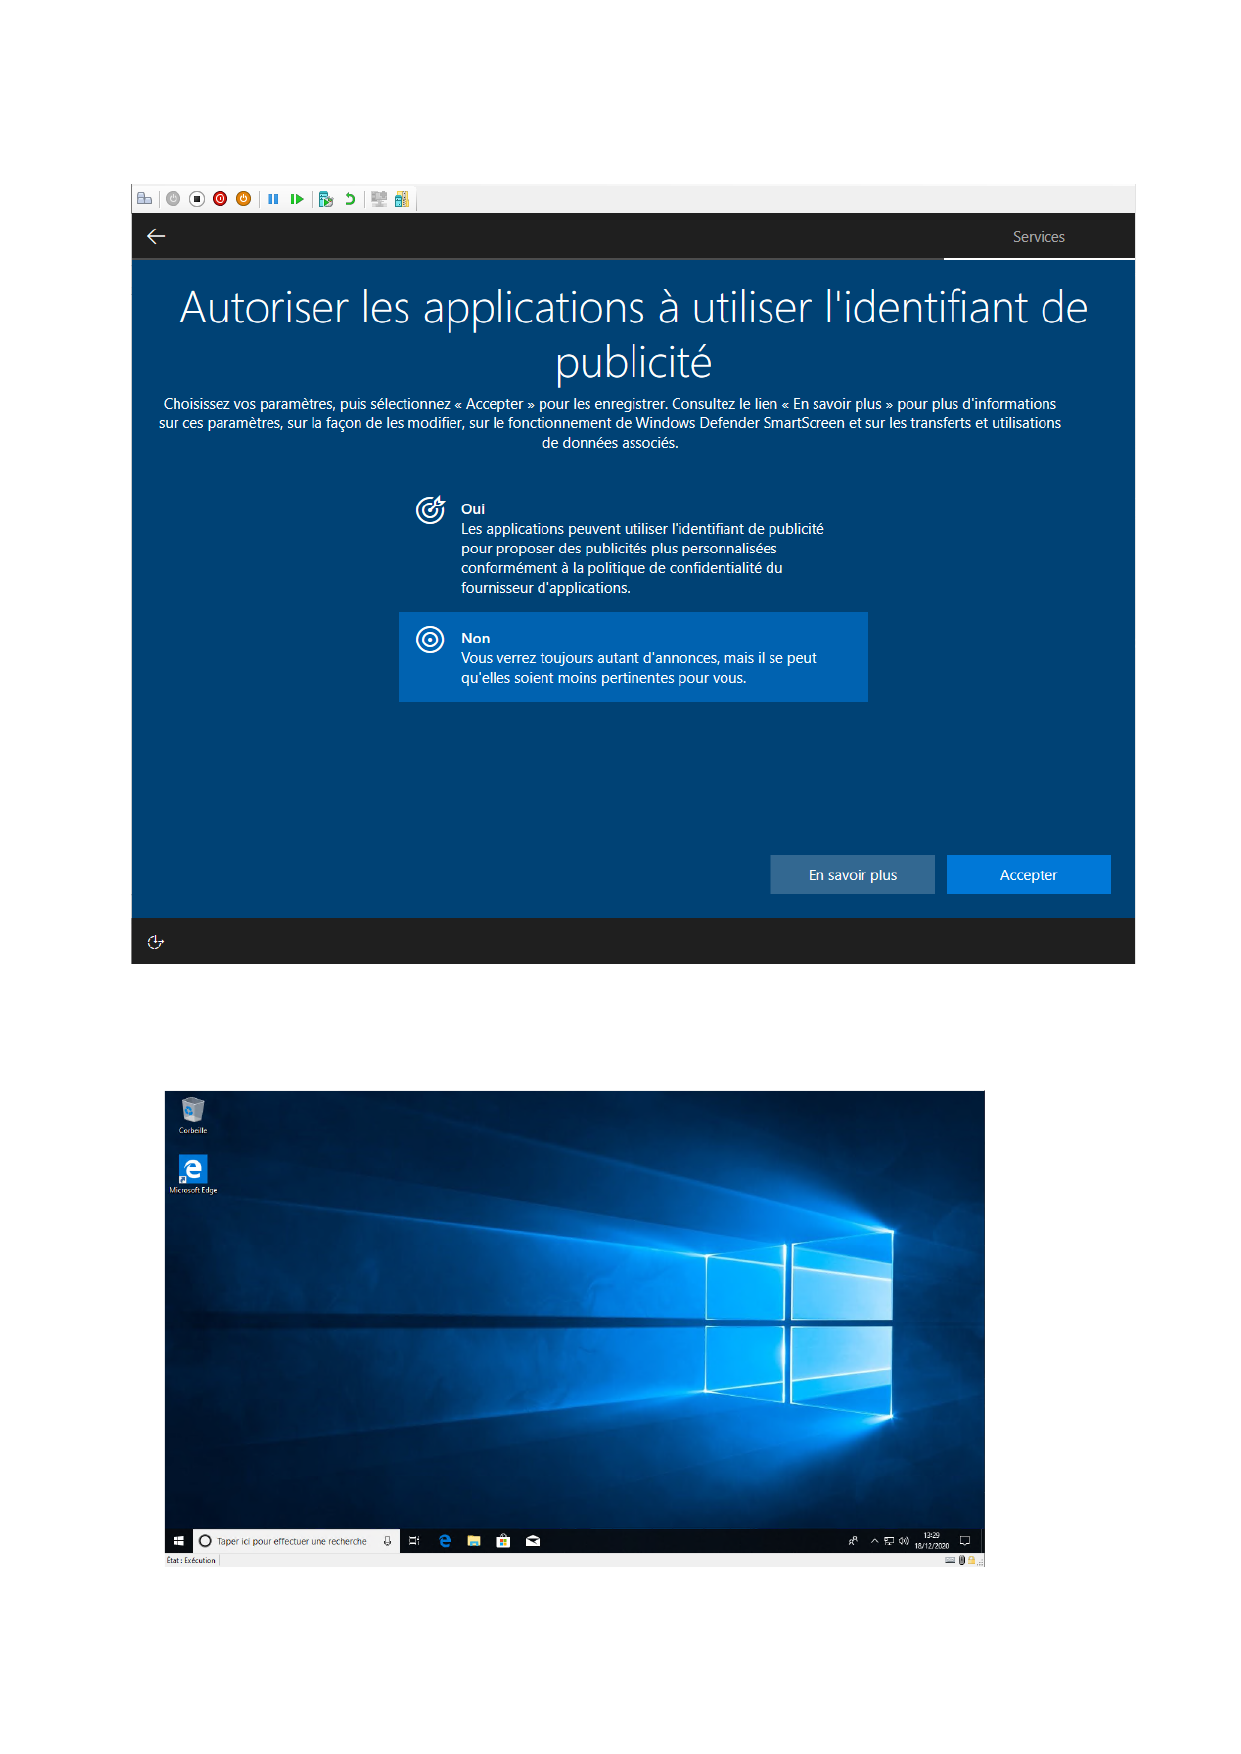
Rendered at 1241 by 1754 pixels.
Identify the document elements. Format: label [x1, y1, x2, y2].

picture [164, 1090, 985, 1567]
picture [131, 184, 1135, 964]
